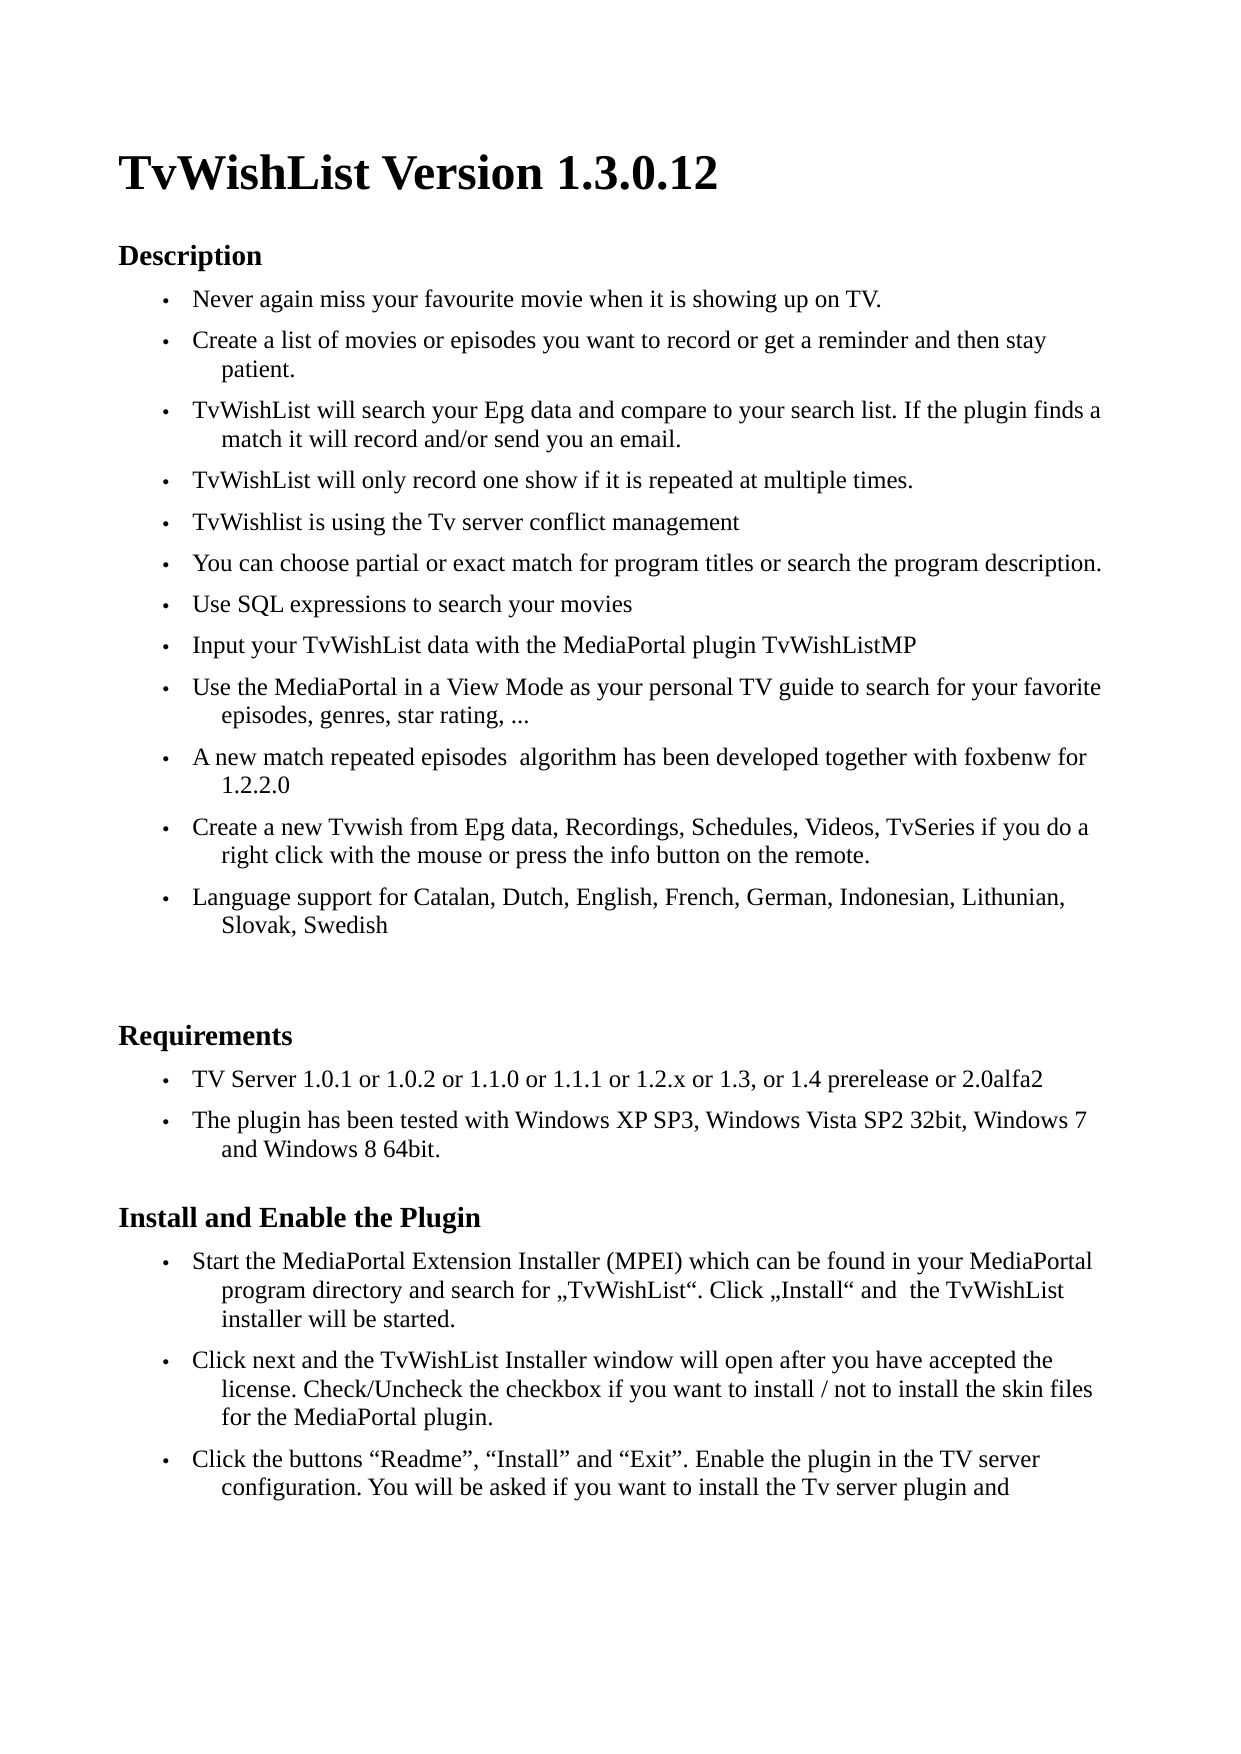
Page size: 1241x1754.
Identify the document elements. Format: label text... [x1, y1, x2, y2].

list TvWishList will search your Epg data and compare to your search list. If the plugin finds a match it will record and/or send you an email. [162, 395, 1122, 453]
text Install and Enable the Plugin [118, 1200, 1122, 1234]
list Create a new Tvwish from Epg data, Recordings, Schedules, Videos, TvSeries if you do a right click with the mouse or press the info button on the remote. [162, 812, 1122, 869]
list Click the buttons “Readme”, “Install” and “Exit”. Enable the plugin in the TV server configuration. You will be asked if you want to install the Tv server plugin and [162, 1444, 1122, 1501]
list The plugin has been tested with Windows XP SP3, Windows Vista SP2 32bit, Windows 7 and Windows 8 64bit. [162, 1105, 1122, 1163]
list You can choose partial or exact match for program titles or search the program description. [162, 548, 1122, 577]
text Description [118, 238, 1122, 272]
list TvWishlist is using the Tv server conflict management [162, 507, 1122, 535]
list TV Server 1.0.1 or 1.0.2 or 1.1.0 or 1.1.1 or 1.2.x or 1.3, or 1.4 prerelease or 2.0alfa2 [162, 1064, 1122, 1093]
list Start the MediaPortal Extension Installer (MPEI) which can be found in your MediaPortal program directory and search for „TvWishList“. Click „Install“ and the TvWishList installer will be started. [162, 1246, 1122, 1332]
text TvWishList Version 1.3.0.12 [118, 143, 1122, 201]
list Input your TvWishList data with the MediaPortal plugin TvWishListMP [162, 630, 1122, 659]
text Requirements [118, 1018, 1122, 1051]
list Use SQL expressions to search your movies [162, 589, 1122, 618]
list A new match repeated episodes algorithm has been developed together with foxbenw for 1.2.2.0 [162, 742, 1122, 799]
list Click next and the TvWishList Installer window will open after you have accepted the license. Check/Uncheck the checkbox if you want to install / not to install the skin files for the MediaPortal plugin. [162, 1345, 1122, 1431]
list Never again miss your favourite movie when it is showing up on TV. [162, 284, 1122, 313]
list TvWishList will only record one show if it is repeated at multiple times. [162, 465, 1122, 494]
list Create a list of movies or episodes you want to record or get a reminder and then stay patient. [162, 325, 1122, 383]
list Language support for Catalan, Dutch, English, French, German, Indonesian, Lithunian, Slovak, Swedish [162, 882, 1122, 939]
list Use the MediaPortal in a View Mode as your personal TV guide to search for your favorite episodes, genres, star rating, ... [162, 672, 1122, 729]
